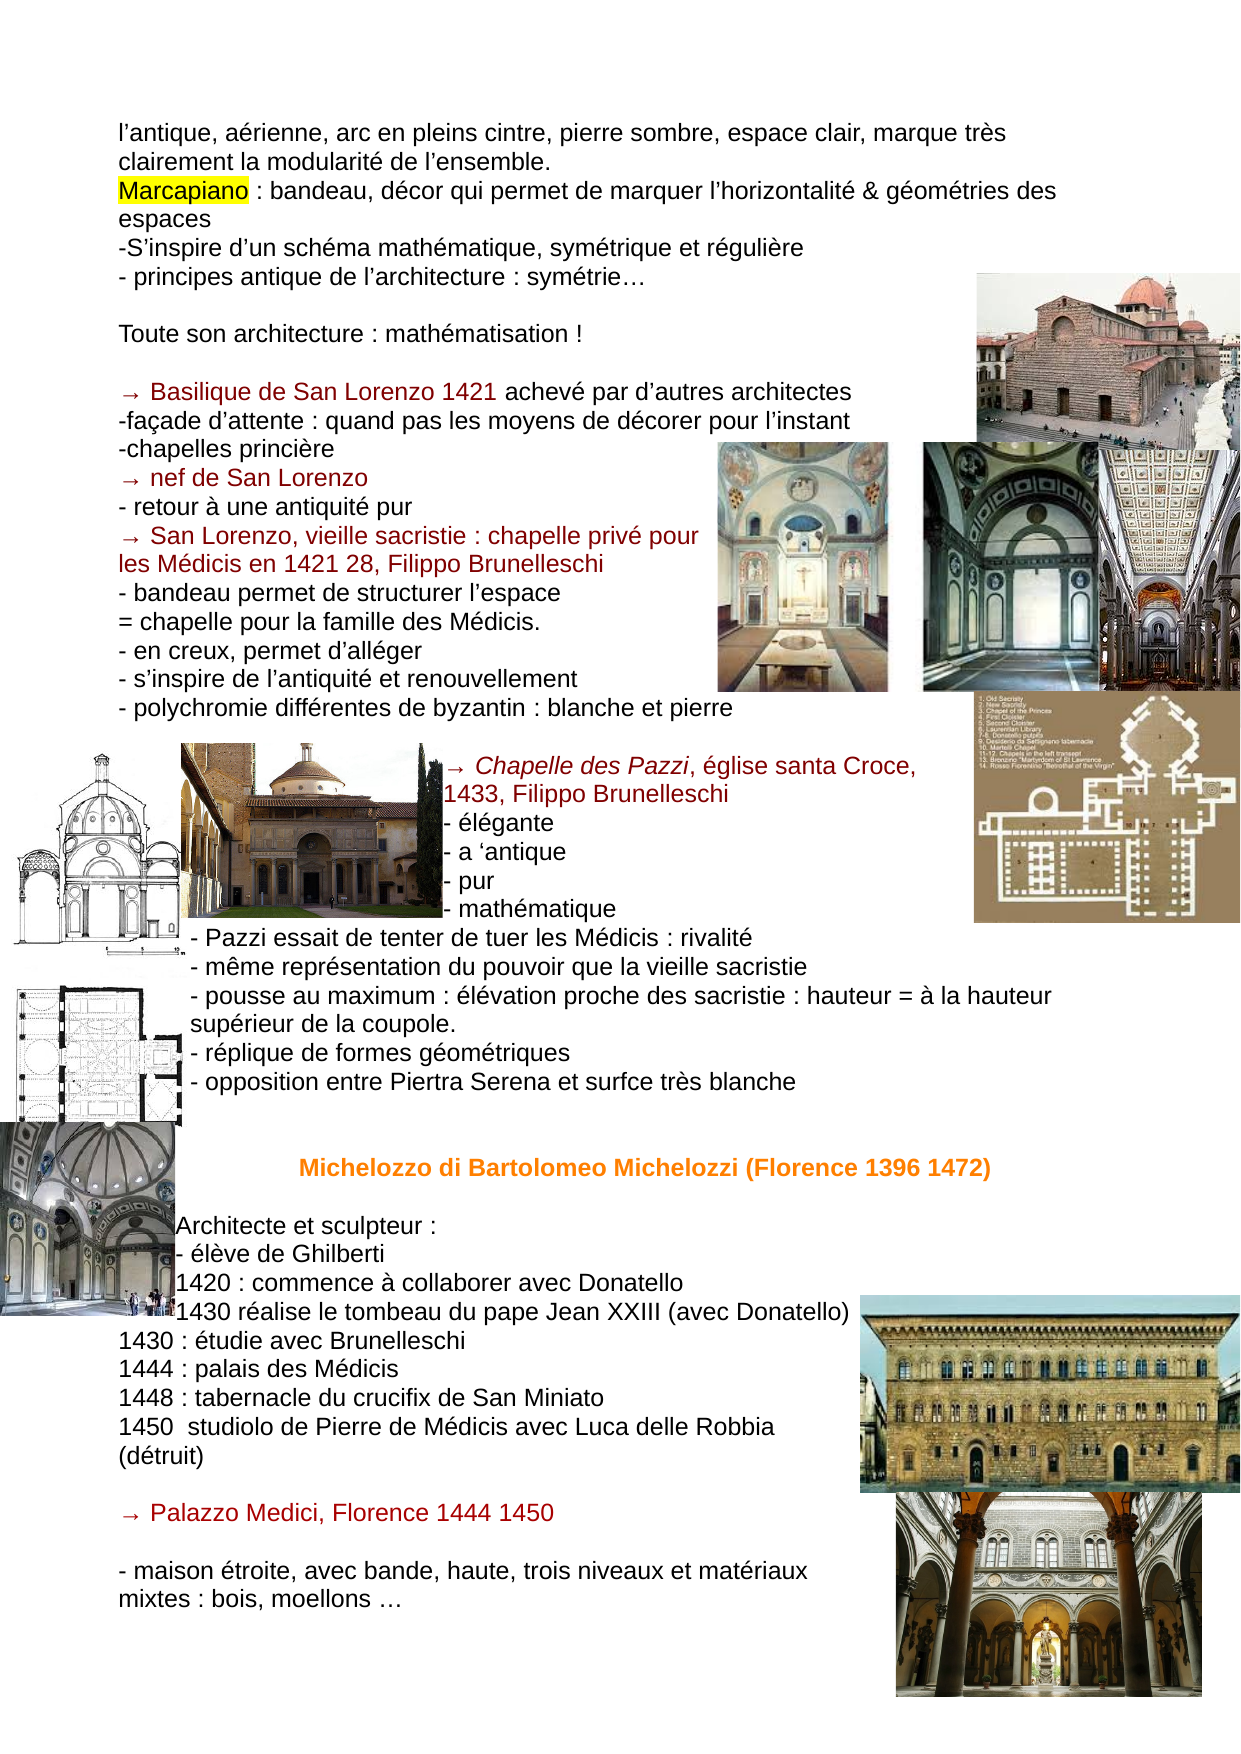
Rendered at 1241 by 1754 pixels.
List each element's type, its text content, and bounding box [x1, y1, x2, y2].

text - maison étroite, avec bande, haute, trois niveaux et matériaux mixtes : bois, moellons … [118, 1556, 895, 1613]
text - principes antique de l’architecture : symétrie… [118, 262, 1122, 291]
text Architecte et sculpteur : [176, 1211, 1122, 1239]
text 1430 réalise le tombeau du pape Jean XXIII (avec Donatello) [118, 1297, 860, 1326]
text → Chapelle des Pazzi, église santa Croce, 1433, Filippo Brunelleschi [443, 751, 973, 808]
text -chapelles princière [118, 434, 976, 463]
text - mathématique [190, 894, 973, 923]
text - en creux, permet d’alléger [118, 636, 717, 664]
picture [860, 1295, 1241, 1697]
text - Pazzi essait de tenter de tuer les Médicis : rivalité [190, 923, 1122, 952]
text → Palazzo Medici, Florence 1444 1450 [118, 1498, 895, 1527]
picture [0, 743, 443, 1316]
text → San Lorenzo, vieille sacristie : chapelle privé pour les Médicis en 1421 28, Filippo Brunelleschi [118, 521, 717, 578]
picture [717, 273, 1241, 923]
text 1420 : commence à collaborer avec Donatello [176, 1268, 1122, 1297]
text - même représentation du pouvoir que la vieille sacristie [190, 952, 1122, 981]
text - élève de Ghilberti [176, 1239, 1122, 1268]
text Toute son architecture : mathématisation ! [118, 319, 976, 348]
text Marcapiano : bandeau, décor qui permet de marquer l’horizontalité & géométries des espaces [118, 176, 1122, 233]
text - retour à une antiquité pur [118, 492, 717, 521]
text → Basilique de San Lorenzo 1421 achevé par d’autres architectes [118, 377, 976, 406]
text 1448 : tabernacle du crucifix de San Miniato [118, 1383, 860, 1412]
text - s’inspire de l’antiquité et renouvellement [118, 664, 973, 693]
text - élégante [443, 808, 973, 837]
text 1450 studiolo de Pierre de Médicis avec Luca delle Robbia (détruit) [118, 1412, 860, 1469]
text - réplique de formes géométriques [190, 1038, 1122, 1067]
text -façade d’attente : quand pas les moyens de décorer pour l’instant [118, 406, 976, 434]
text l’antique, aérienne, arc en pleins cintre, pierre sombre, espace clair, marque très clairement la modularité de l’ensemble. [118, 118, 1122, 176]
text = chapelle pour la famille des Médicis. [118, 607, 717, 636]
text - pousse au maximum : élévation proche des sacristie : hauteur = à la hauteur supérieur de la coupole. [190, 981, 1122, 1038]
text → nef de San Lorenzo [118, 463, 717, 492]
text - pur [443, 866, 973, 894]
text 1430 : étudie avec Brunelleschi [118, 1326, 860, 1354]
text - opposition entre Piertra Serena et surfce très blanche [190, 1067, 1122, 1096]
text - a ‘antique [443, 837, 973, 866]
text - bandeau permet de structurer l’espace [118, 578, 717, 607]
text - polychromie différentes de byzantin : blanche et pierre [118, 693, 973, 722]
text Michelozzo di Bartolomeo Michelozzi (Florence 1396 1472) [176, 1153, 1122, 1182]
text -S’inspire d’un schéma mathématique, symétrique et régulière [118, 233, 1122, 262]
text 1444 : palais des Médicis [118, 1354, 860, 1383]
